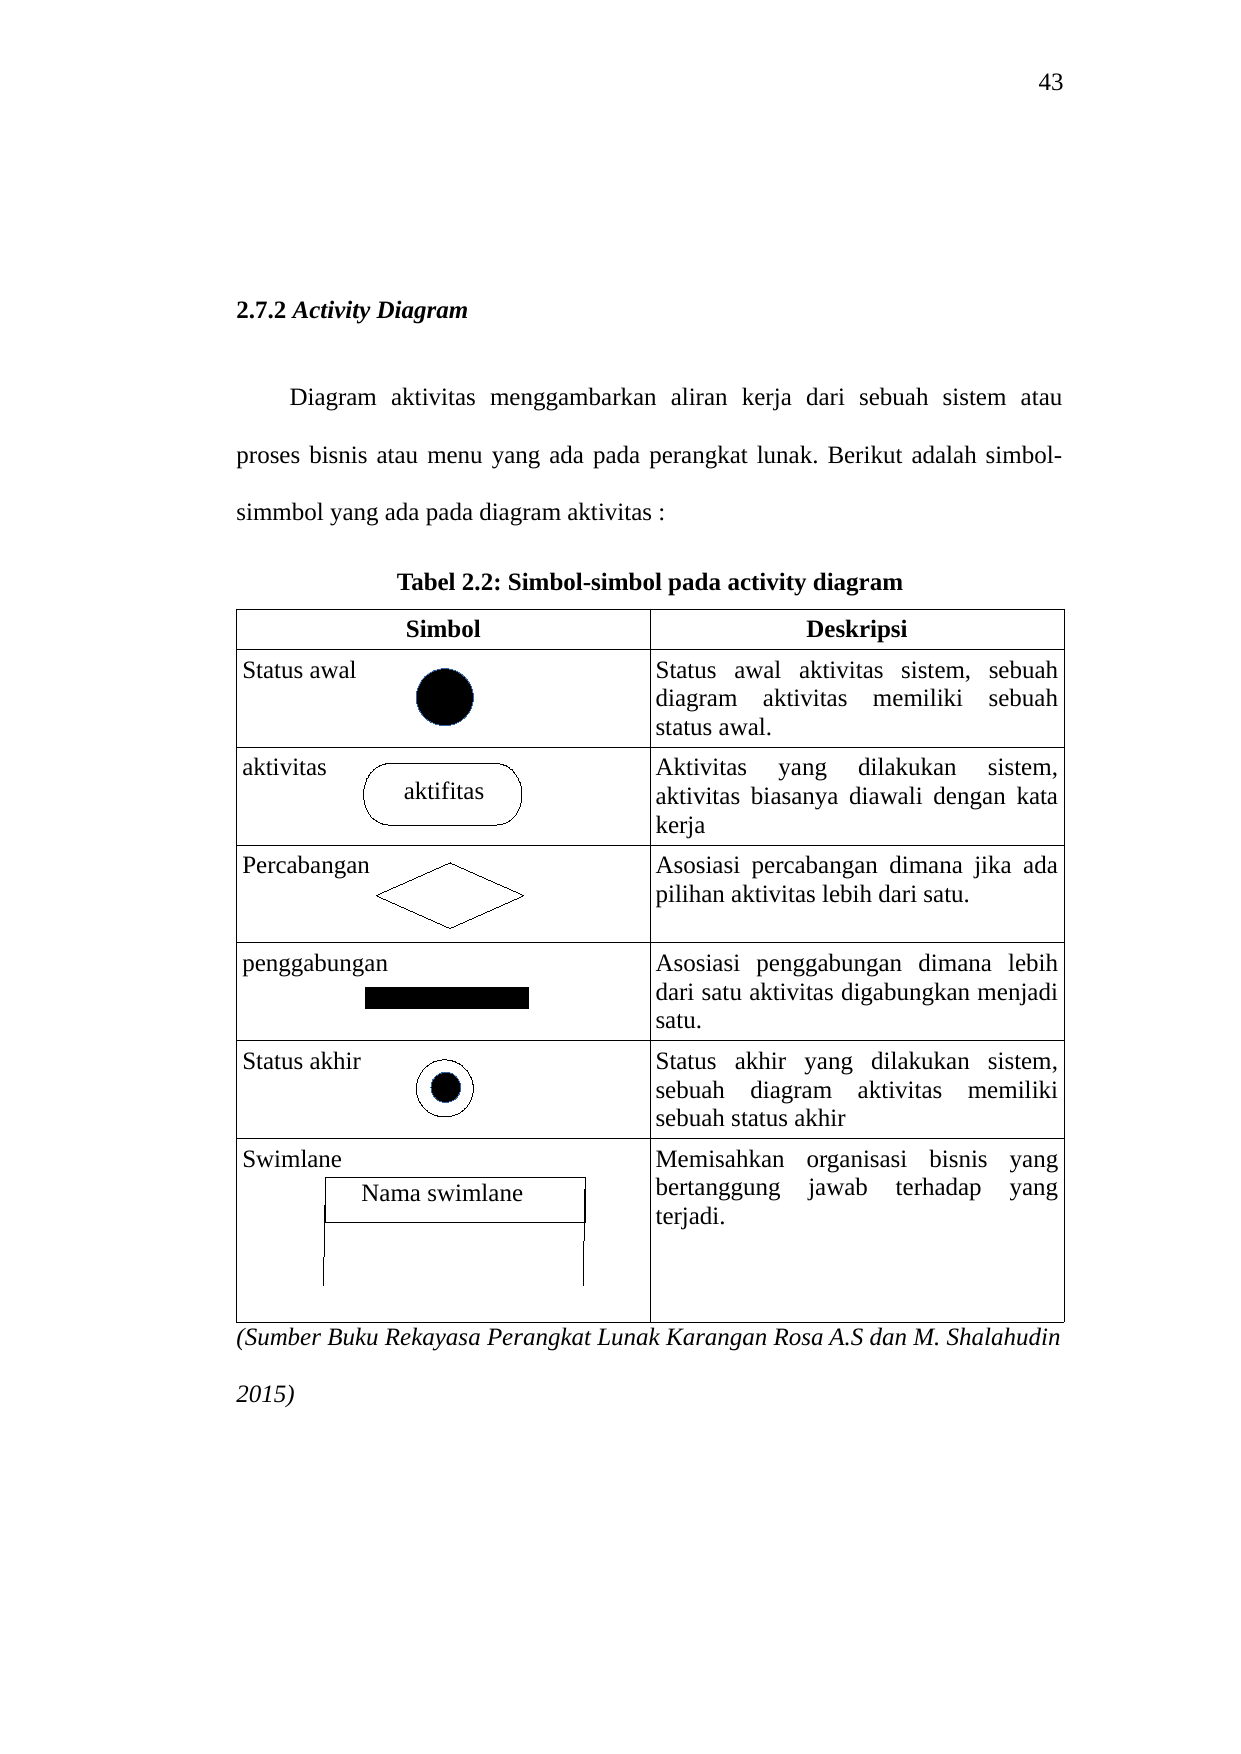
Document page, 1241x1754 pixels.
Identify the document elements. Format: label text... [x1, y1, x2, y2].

text Diagram aktivitas menggambarkan aliran kerja dari sebuah sistem atau proses bisnis atau menu yang ada pada perangkat lunak. Berikut adalah simbol-simmbol yang ada pada diagram aktivitas : [236, 382, 1063, 526]
subtitle 2.7.2 Activity Diagram [236, 295, 1063, 324]
table_cell Status awal [237, 650, 650, 747]
table_cell Percabangan [237, 846, 650, 942]
text Tabel 2.2: Simbol-simbol pada activity diagram [236, 567, 1063, 596]
table_cell aktivitas [237, 748, 650, 844]
table_cell Status akhir yang dilakukan sistem, sebuah diagram aktivitas memiliki sebuah status akhir [651, 1041, 1064, 1138]
table_cell Memisahkan organisasi bisnis yang bertanggung jawab terhadap yang terjadi. [651, 1139, 1064, 1322]
table_cell Asosiasi penggabungan dimana lebih dari satu aktivitas digabungkan menjadi satu. [651, 943, 1064, 1040]
table_header Simbol [237, 610, 650, 649]
table_cell Status akhir [237, 1041, 650, 1138]
table_cell Aktivitas yang dilakukan sistem, aktivitas biasanya diawali dengan kata kerja [651, 748, 1064, 844]
table_header Deskripsi [651, 610, 1064, 649]
table_cell Status awal aktivitas sistem, sebuah diagram aktivitas memiliki sebuah status awal. [651, 650, 1064, 747]
table_cell penggabungan [237, 943, 650, 1040]
text (Sumber Buku Rekayasa Perangkat Lunak Karangan Rosa A.S dan M. Shalahudin 2015) [236, 1323, 1063, 1408]
table_cell Swimlane [237, 1139, 650, 1322]
table_cell Asosiasi percabangan dimana jika ada pilihan aktivitas lebih dari satu. [651, 846, 1064, 942]
